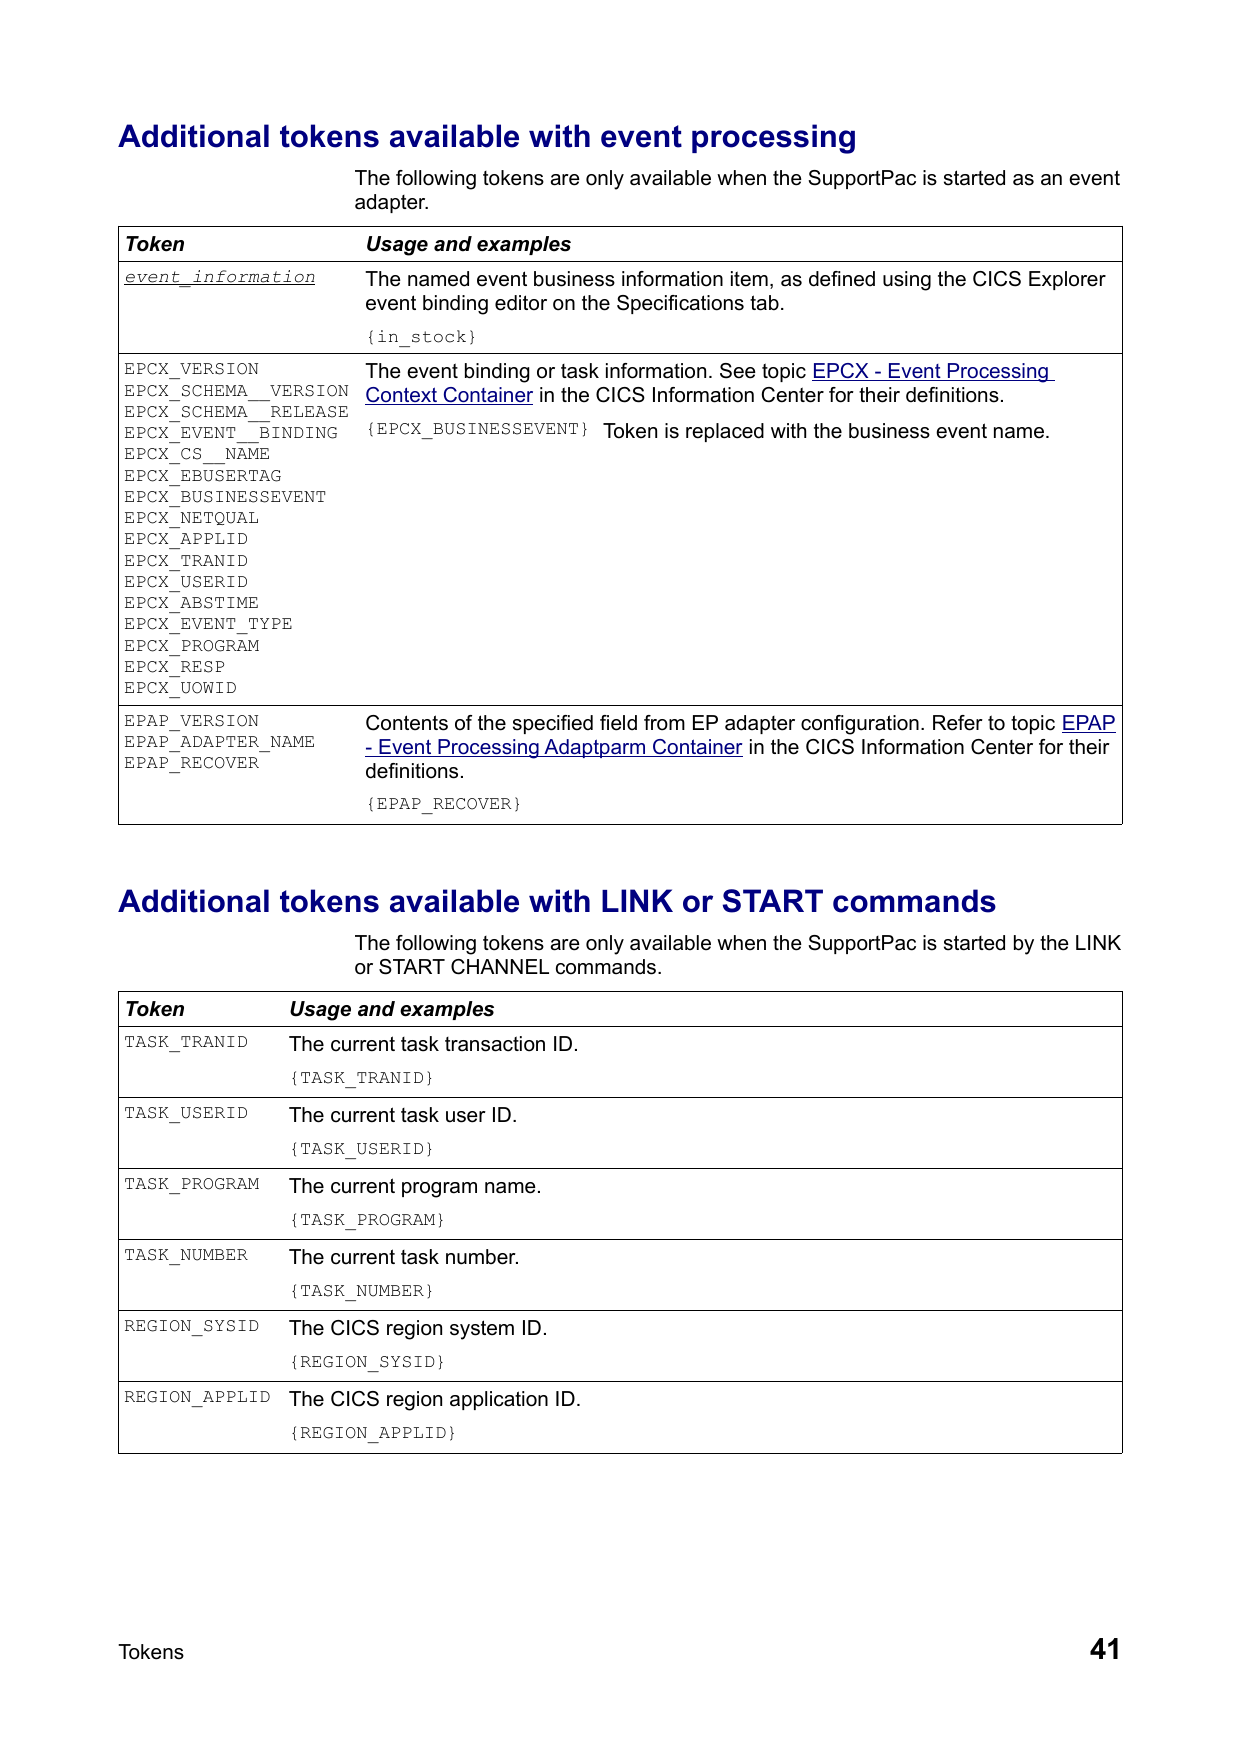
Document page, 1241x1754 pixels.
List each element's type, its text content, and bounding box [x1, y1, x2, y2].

table_cell [465, 1346, 1122, 1381]
table_cell {EPCX_BUSINESSEVENT} [360, 413, 597, 705]
table_cell The current task user ID. [283, 1098, 1122, 1133]
table_cell {in_stock} [360, 321, 1122, 353]
table_cell [465, 1133, 1122, 1168]
table_cell TASK_USERID [119, 1098, 283, 1168]
table_cell The current task transaction ID. [283, 1027, 1122, 1062]
table_header Usage and examples [283, 992, 1122, 1026]
text The following tokens are only available when the SupportPac is started by the LINK or START CHANNEL commands. [354, 931, 1122, 979]
table_cell [465, 1275, 1122, 1310]
table_cell The event binding or task information. See topic EPCX - Event Processing Context Container in the CICS Information Center for their definitions. [360, 354, 1122, 413]
text The following tokens are only available when the SupportPac is started as an event adapter. [354, 166, 1122, 214]
table_header Usage and examples [360, 227, 1122, 261]
table_cell The CICS region system ID. [283, 1311, 1122, 1346]
table_cell {TASK_TRANID} [283, 1062, 464, 1097]
table_cell Contents of the specified field from EP adapter configuration. Refer to topic EPAP - Event Processing Adaptparm Container in the CICS Information Center for their definitions. [360, 706, 1122, 788]
table_cell event_information [119, 262, 359, 353]
table_cell The current program name. [283, 1169, 1122, 1204]
table_cell [597, 788, 1122, 824]
table_cell {REGION_SYSID} [283, 1346, 464, 1381]
table_header Token [119, 227, 359, 261]
subtitle Additional tokens available with LINK or START commands [118, 883, 1122, 919]
table_cell Token is replaced with the business event name. [597, 413, 1122, 705]
table_cell TASK_PROGRAM [119, 1169, 283, 1239]
table_cell TASK_NUMBER [119, 1240, 283, 1310]
table_cell EPAP_VERSION EPAP_ADAPTER_NAME EPAP_RECOVER [119, 706, 359, 824]
subtitle Additional tokens available with event processing [118, 118, 1122, 154]
table_cell {REGION_APPLID} [283, 1417, 464, 1452]
table_header Token [119, 992, 283, 1026]
table_cell {TASK_PROGRAM} [283, 1204, 464, 1239]
table_cell [465, 1204, 1122, 1239]
table_cell EPCX_VERSION EPCX_SCHEMA__VERSION EPCX_SCHEMA__RELEASE EPCX_EVENT__BINDING EPCX_CS__NAME EPCX_EBUSERTAG EPCX_BUSINESSEVENT EPCX_NETQUAL EPCX_APPLID EPCX_TRANID EPCX_USERID EPCX_ABSTIME EPCX_EVENT_TYPE EPCX_PROGRAM EPCX_RESP EPCX_UOWID [119, 354, 359, 705]
table_cell [465, 1062, 1122, 1097]
table_cell The current task number. [283, 1240, 1122, 1275]
table_cell {TASK_NUMBER} [283, 1275, 464, 1310]
table_cell TASK_TRANID [119, 1027, 283, 1097]
table_cell REGION_APPLID [119, 1382, 283, 1452]
table_cell [465, 1417, 1122, 1452]
table_cell The CICS region application ID. [283, 1382, 1122, 1417]
table_cell REGION_SYSID [119, 1311, 283, 1381]
table_cell {EPAP_RECOVER} [360, 788, 597, 824]
table_cell {TASK_USERID} [283, 1133, 464, 1168]
table_cell The named event business information item, as defined using the CICS Explorer event binding editor on the Specifications tab. [360, 262, 1122, 321]
